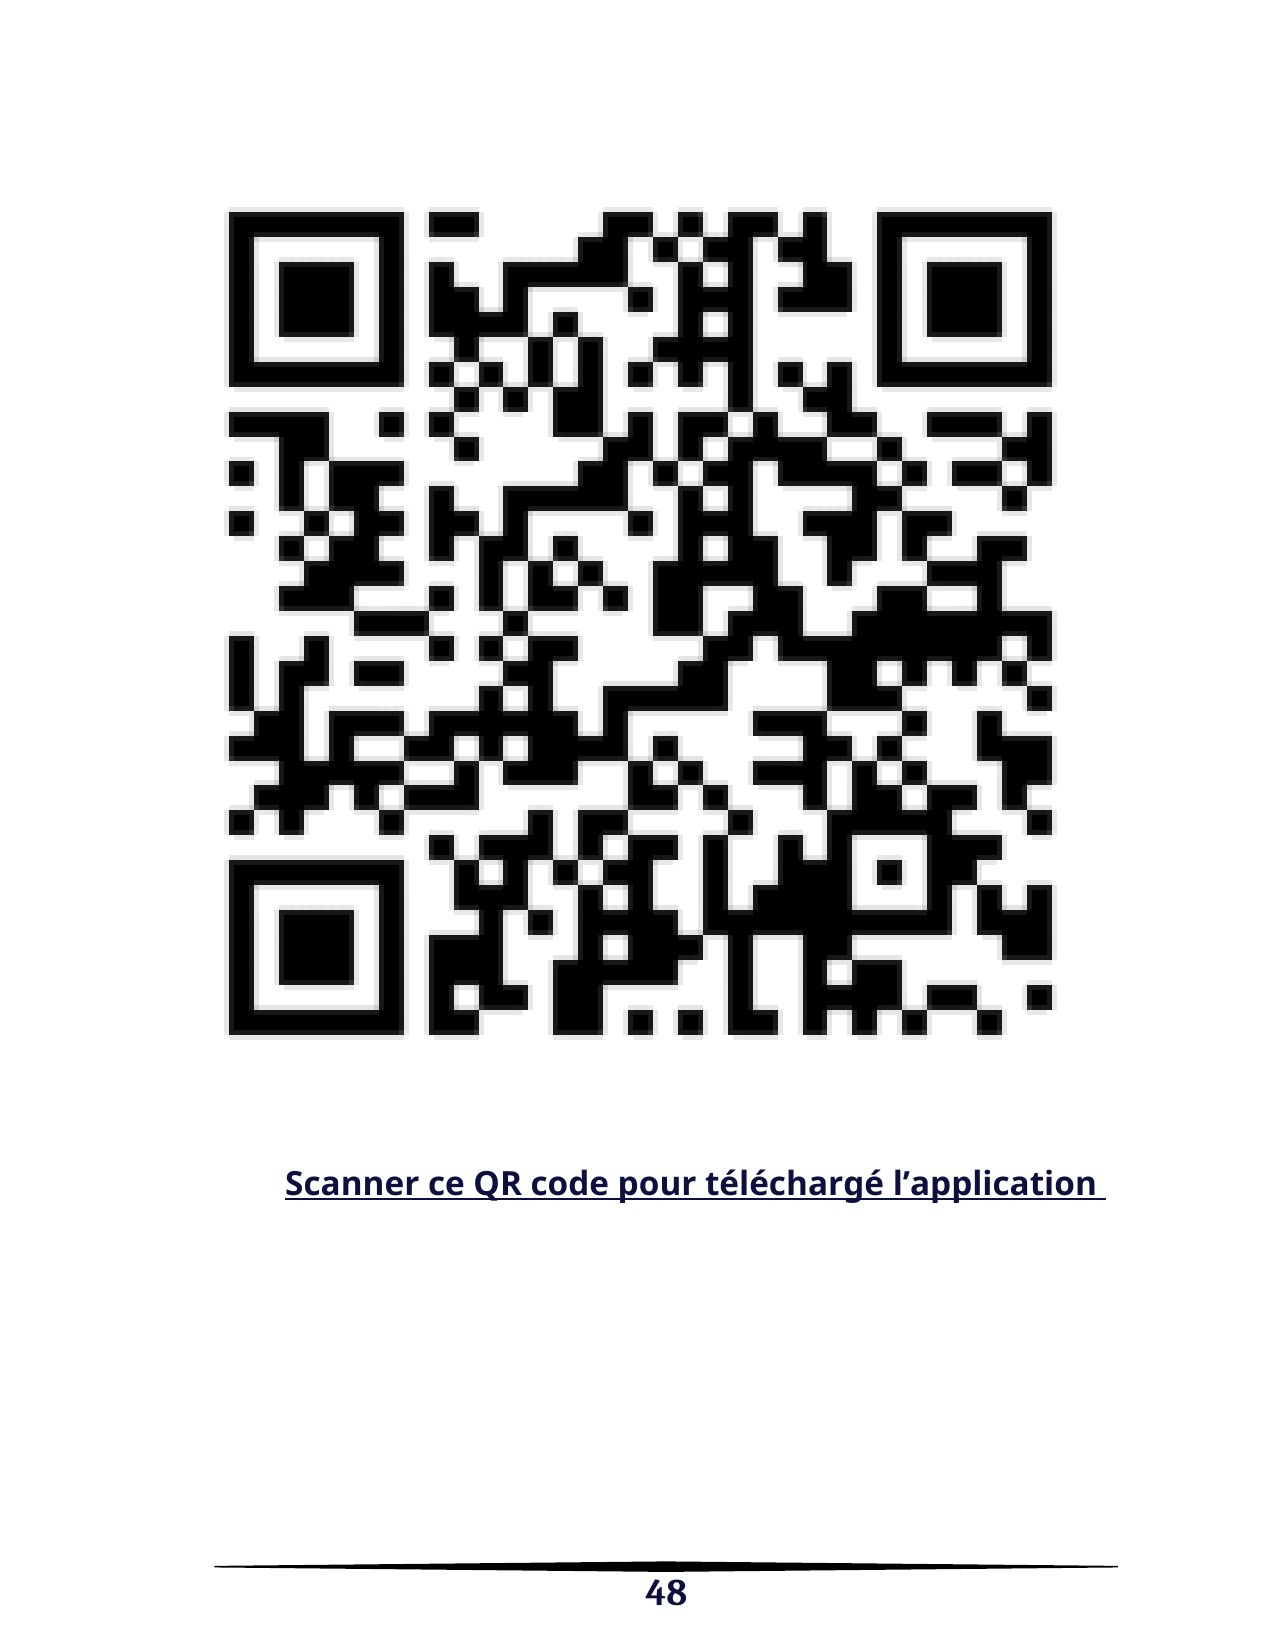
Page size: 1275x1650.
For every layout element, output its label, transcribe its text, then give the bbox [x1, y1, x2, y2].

text Scanner ce QR code pour téléchargé l’application [285, 1159, 1122, 1205]
